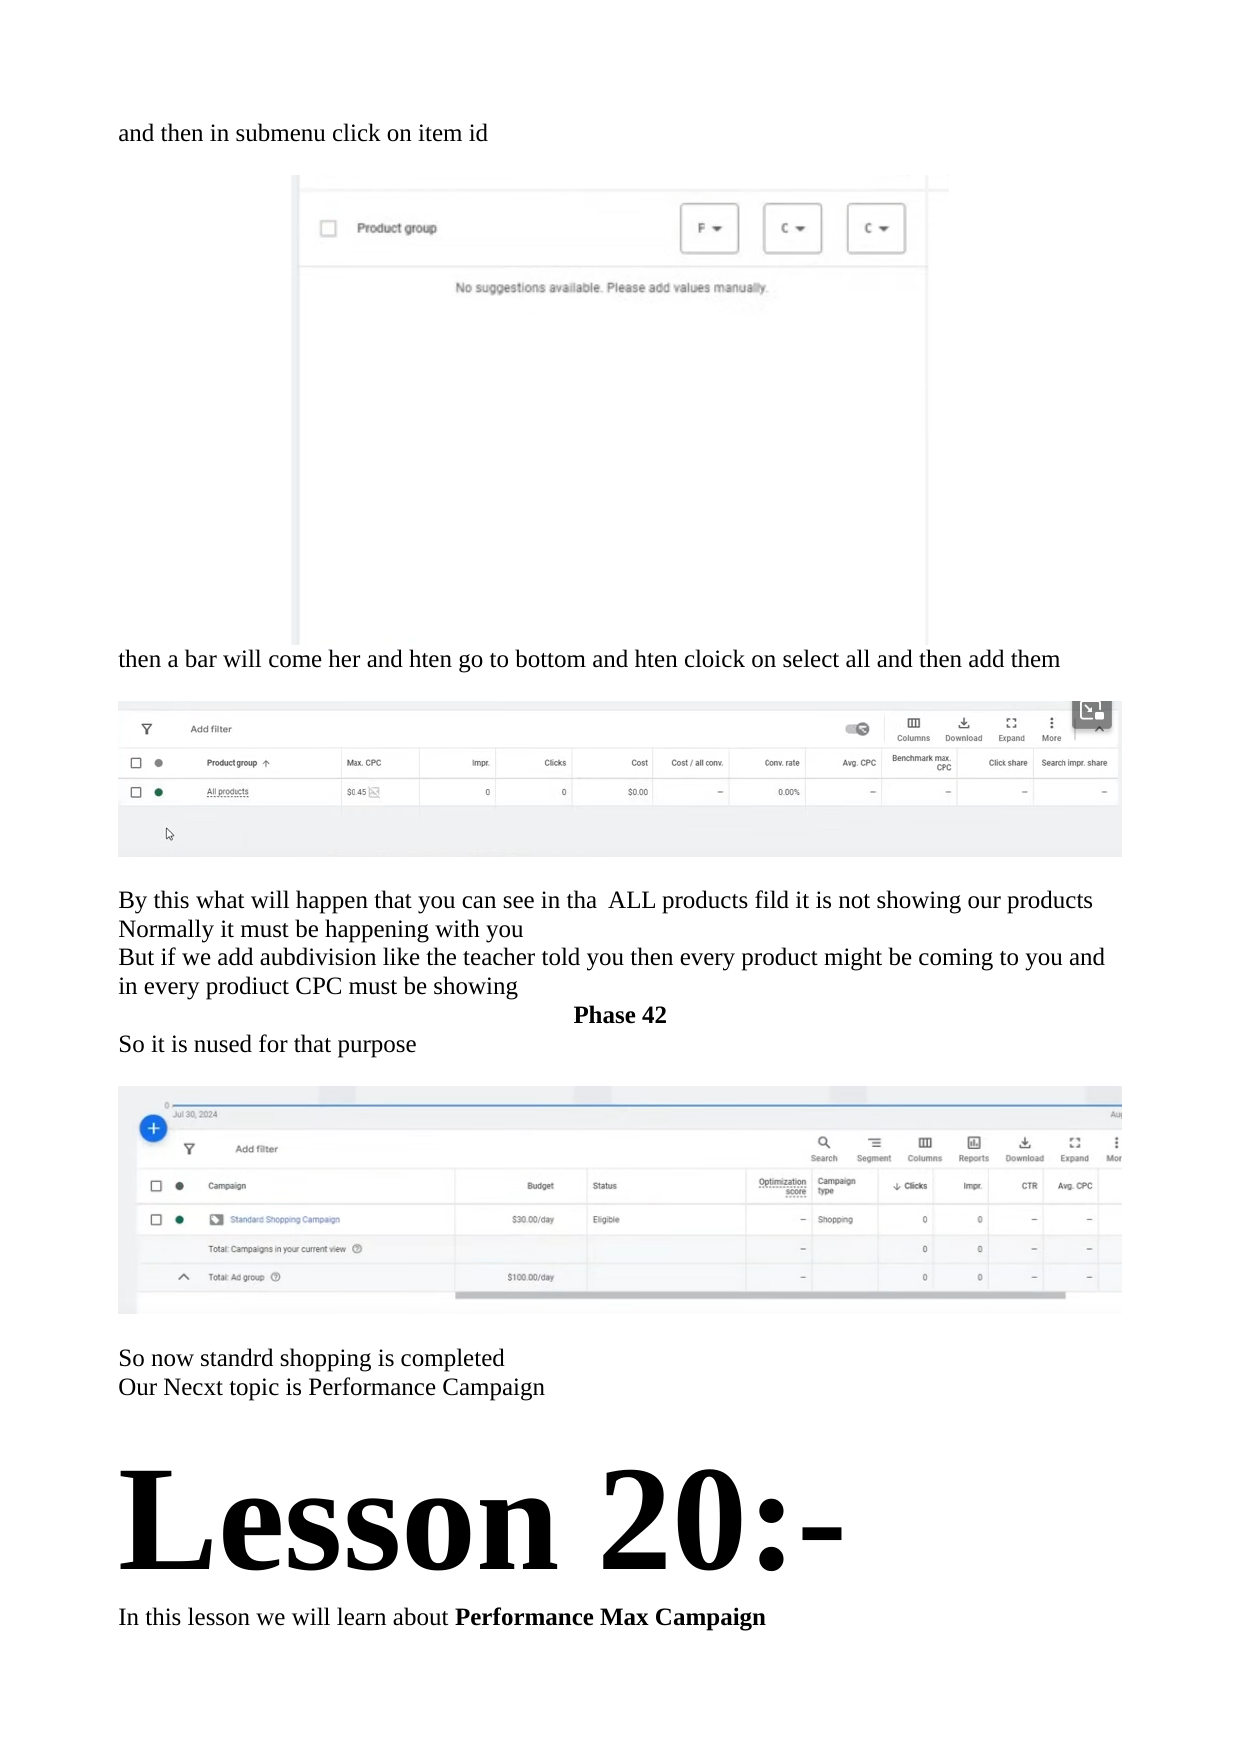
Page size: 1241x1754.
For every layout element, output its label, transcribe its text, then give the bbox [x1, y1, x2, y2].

text Normally it must be happening with you [118, 914, 1122, 942]
text Lesson 20:- [118, 1429, 1122, 1602]
text But if we add aubdivision like the teacher told you then every product might be coming to you and in every prodiuct CPC must be showing [118, 942, 1122, 1000]
picture [118, 1086, 1122, 1314]
text Our Necxt topic is Performance Campaign [118, 1372, 1122, 1400]
text So now standrd shopping is completed [118, 1343, 1122, 1372]
text By this what will happen that you can see in tha ALL products fild it is not showing our products [118, 885, 1122, 914]
text then a bar will come her and hten go to bottom and hten cloick on select all and then add them [118, 176, 1122, 673]
text In this lesson we will learn about Performance Max Campaign [118, 1602, 1122, 1630]
picture [291, 175, 949, 645]
text and then in submenu click on item id [118, 118, 1122, 147]
text So it is nused for that purpose [118, 1029, 1122, 1057]
picture [118, 701, 1122, 857]
text Phase 42 [118, 1000, 1122, 1029]
